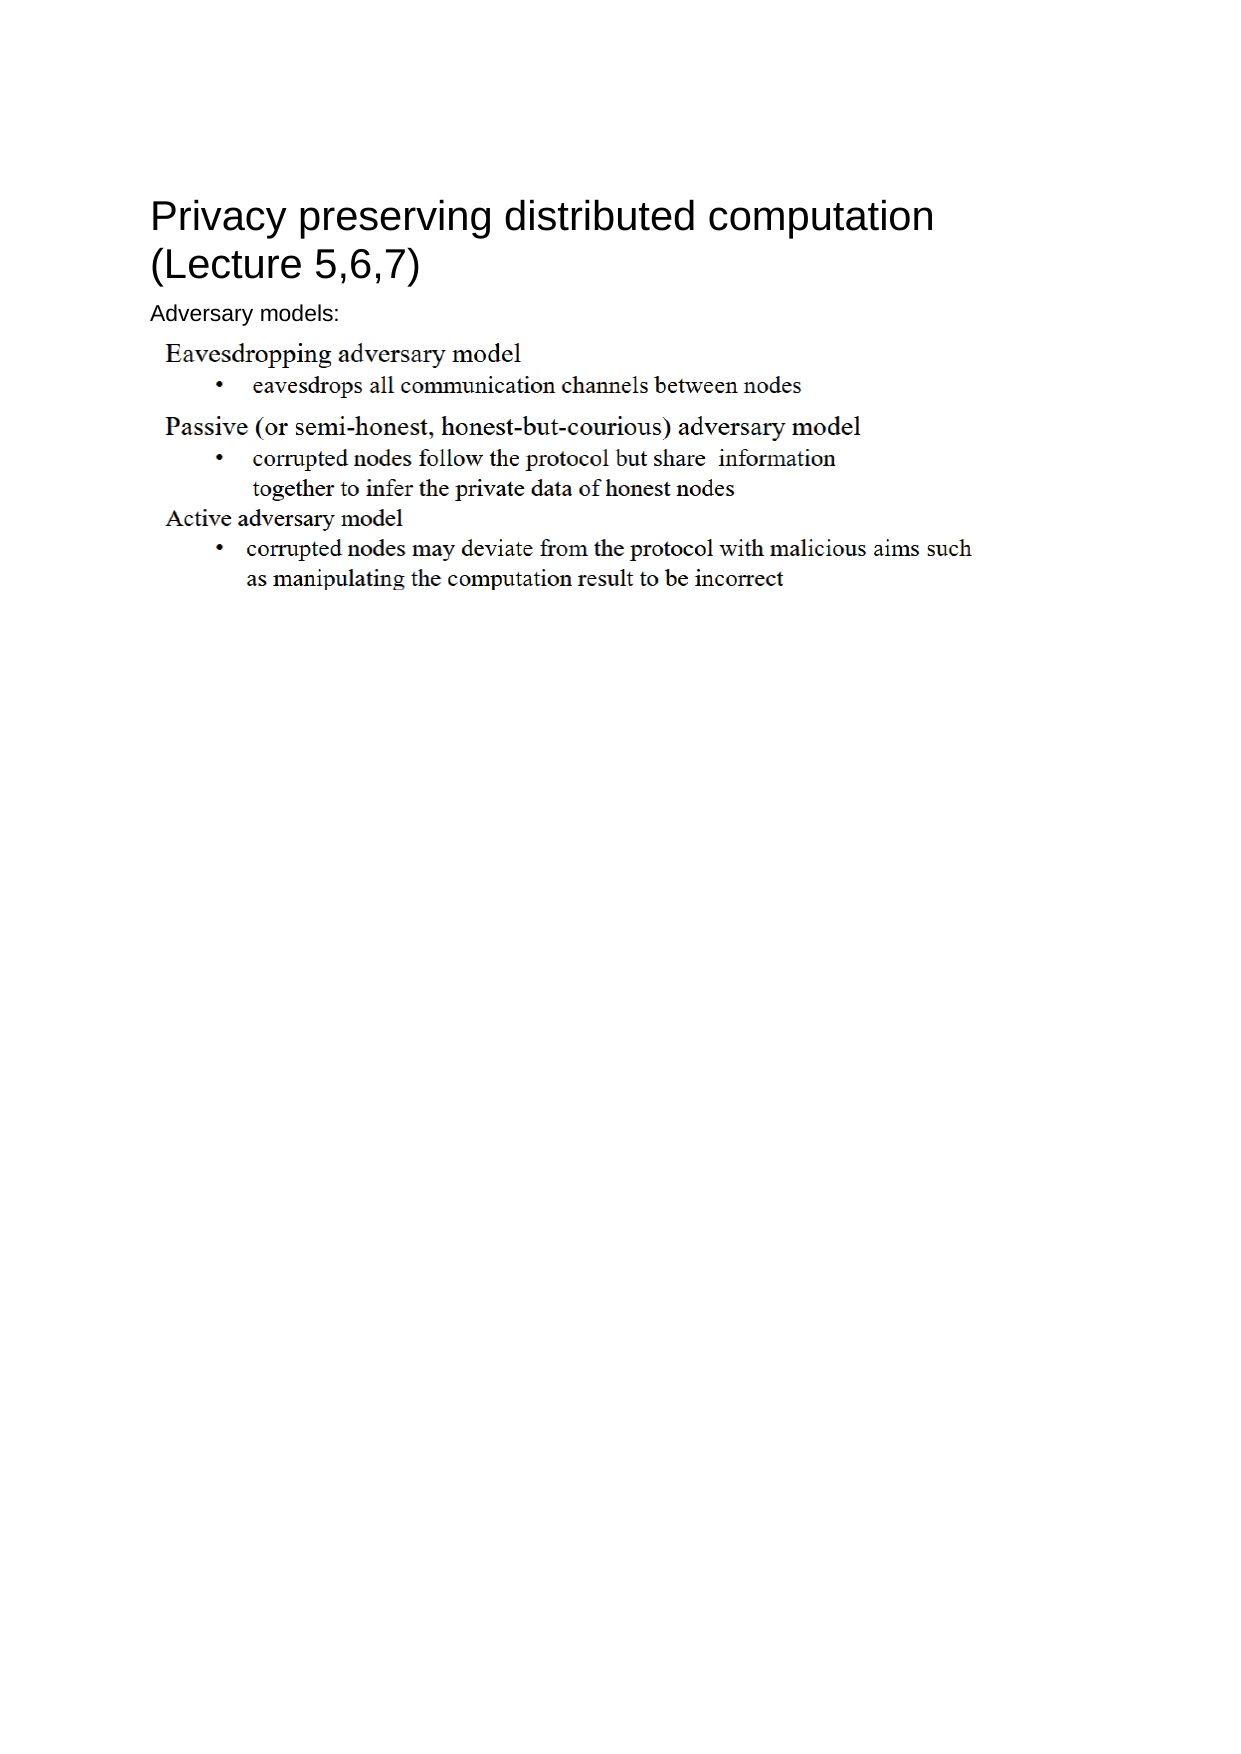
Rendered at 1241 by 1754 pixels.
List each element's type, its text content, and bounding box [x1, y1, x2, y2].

text Adversary models: [150, 300, 1090, 589]
subtitle Privacy preserving distributed computation (Lecture 5,6,7) [150, 192, 1090, 287]
picture [150, 330, 981, 590]
